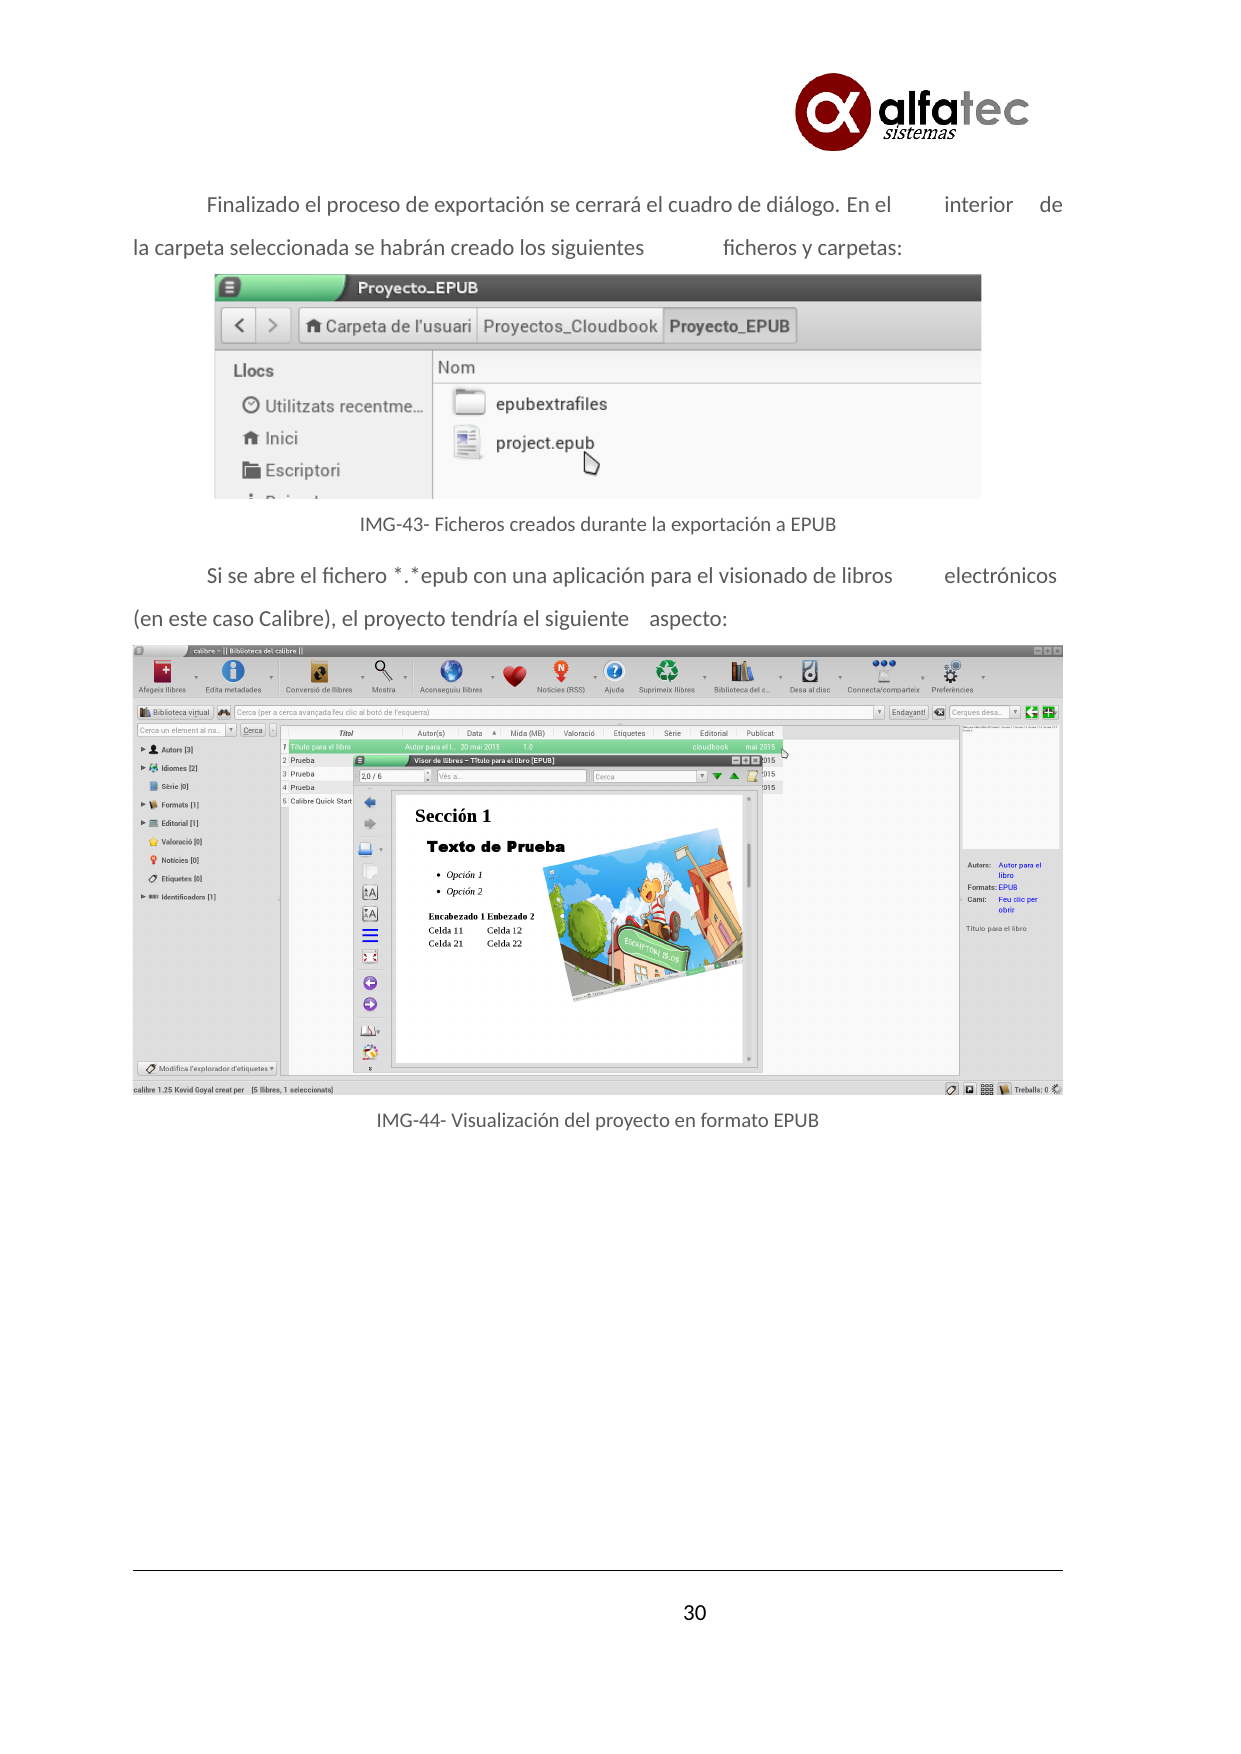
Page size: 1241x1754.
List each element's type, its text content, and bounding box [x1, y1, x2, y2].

picture [795, 73, 1031, 151]
picture [132, 645, 1063, 1095]
text IMG-43- Ficheros creados durante la exportación a EPUB [133, 287, 1063, 536]
text IMG-44- Visualización del proyecto en formato EPUB [133, 1095, 1063, 1133]
text Finalizado el proceso de exportación se cerrará el cuadro de diálogo. En el interior de la carpeta seleccionada se habrán creado los siguientes ficheros y carpetas: [133, 191, 1063, 261]
text Si se abre el fichero *.*epub con una aplicación para el visionado de libros electrónicos (en este caso Calibre), el proyecto tendría el siguiente aspecto: [133, 562, 1063, 632]
